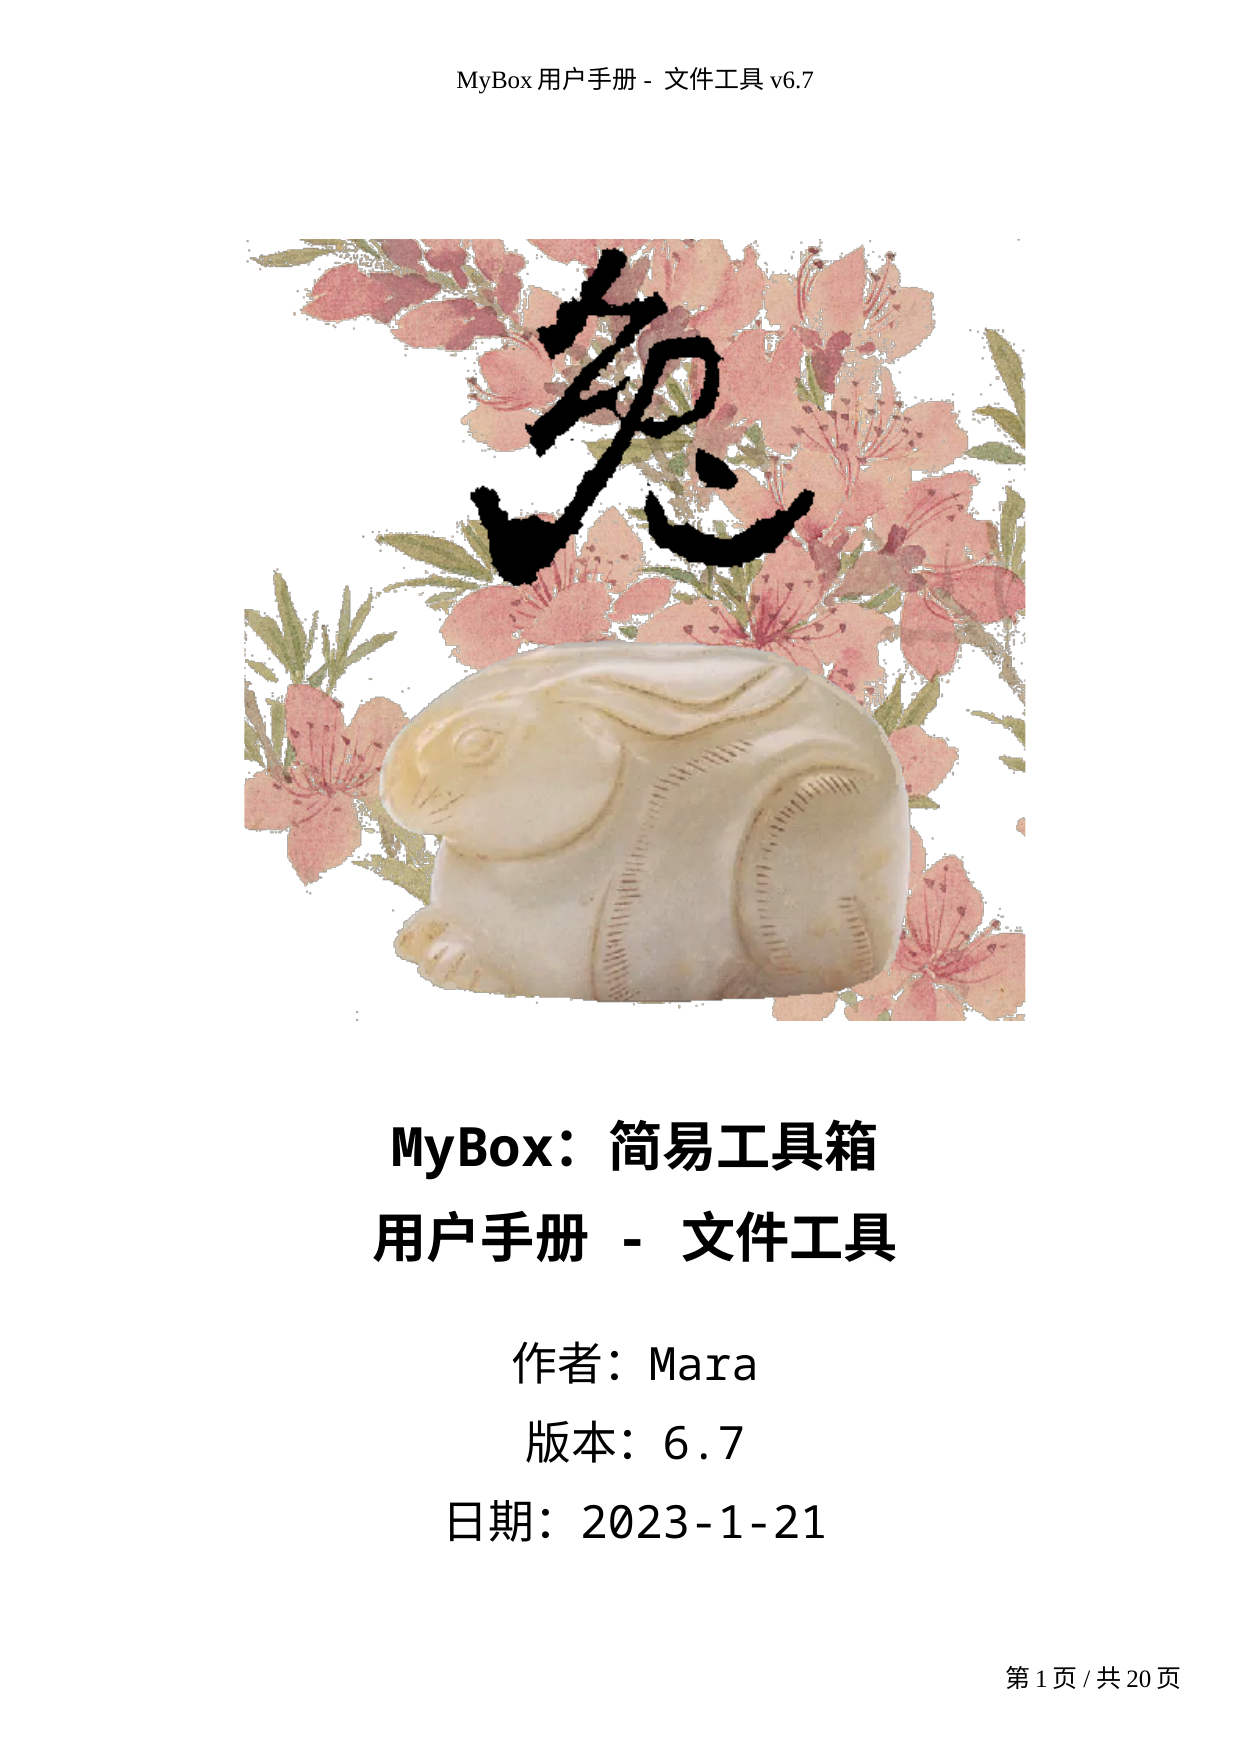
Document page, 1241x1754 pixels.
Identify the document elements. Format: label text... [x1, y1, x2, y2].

text 作者：Mara [88, 1327, 1181, 1393]
text 版本：6.7 [88, 1406, 1181, 1473]
subtitle MyBox：简易工具箱 [88, 1103, 1181, 1182]
picture [244, 239, 1026, 1021]
text 用户手册 - 文件工具 [88, 1194, 1181, 1273]
text 日期：2023-1-21 [88, 1485, 1181, 1552]
